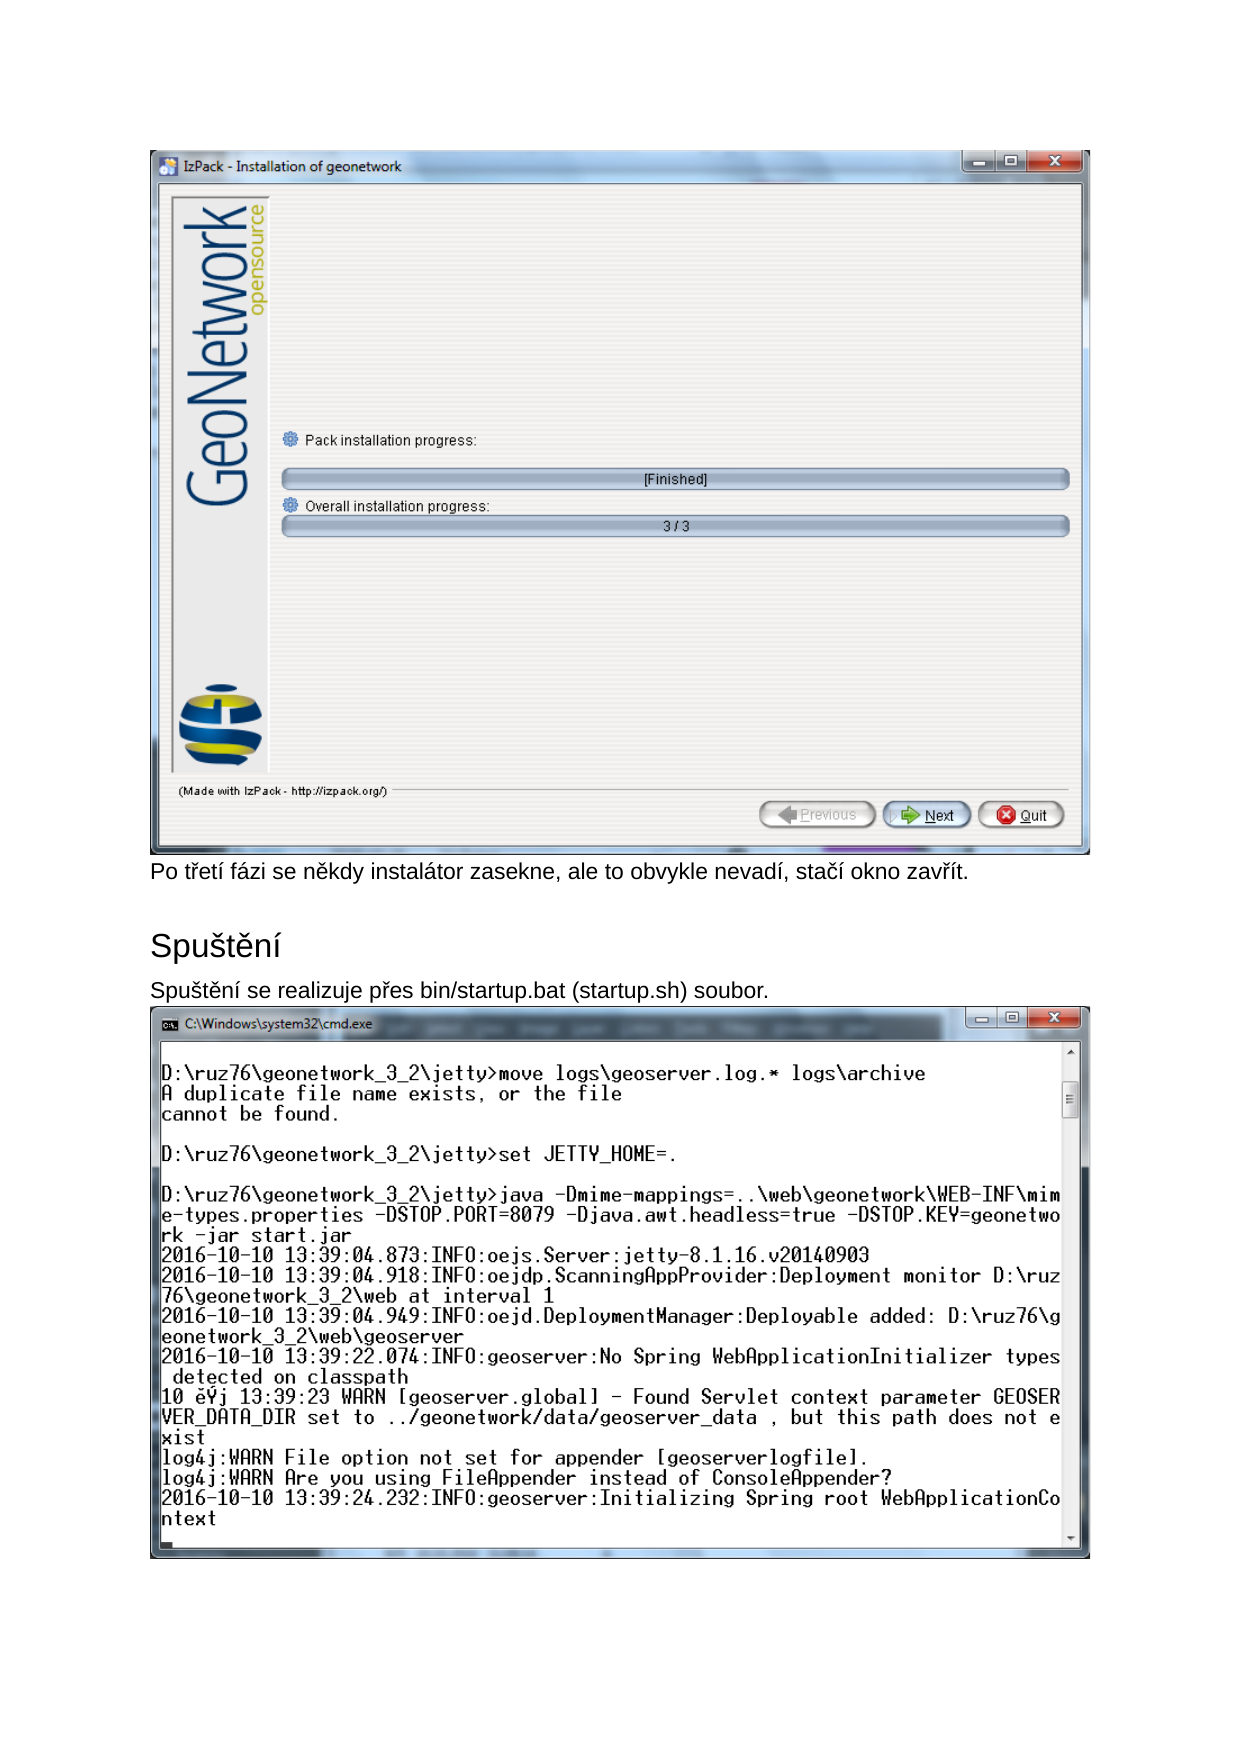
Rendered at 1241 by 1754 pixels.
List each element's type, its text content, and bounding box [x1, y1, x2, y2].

picture [150, 150, 1091, 855]
subtitle Spuštění [150, 926, 1090, 964]
picture [150, 1006, 1091, 1559]
text Po třetí fázi se někdy instalátor zasekne, ale to obvykle nevadí, stačí okno zavřít. [150, 858, 1090, 884]
text Spuštění se realizuje přes bin/startup.bat (startup.sh) soubor. [150, 977, 1090, 1003]
